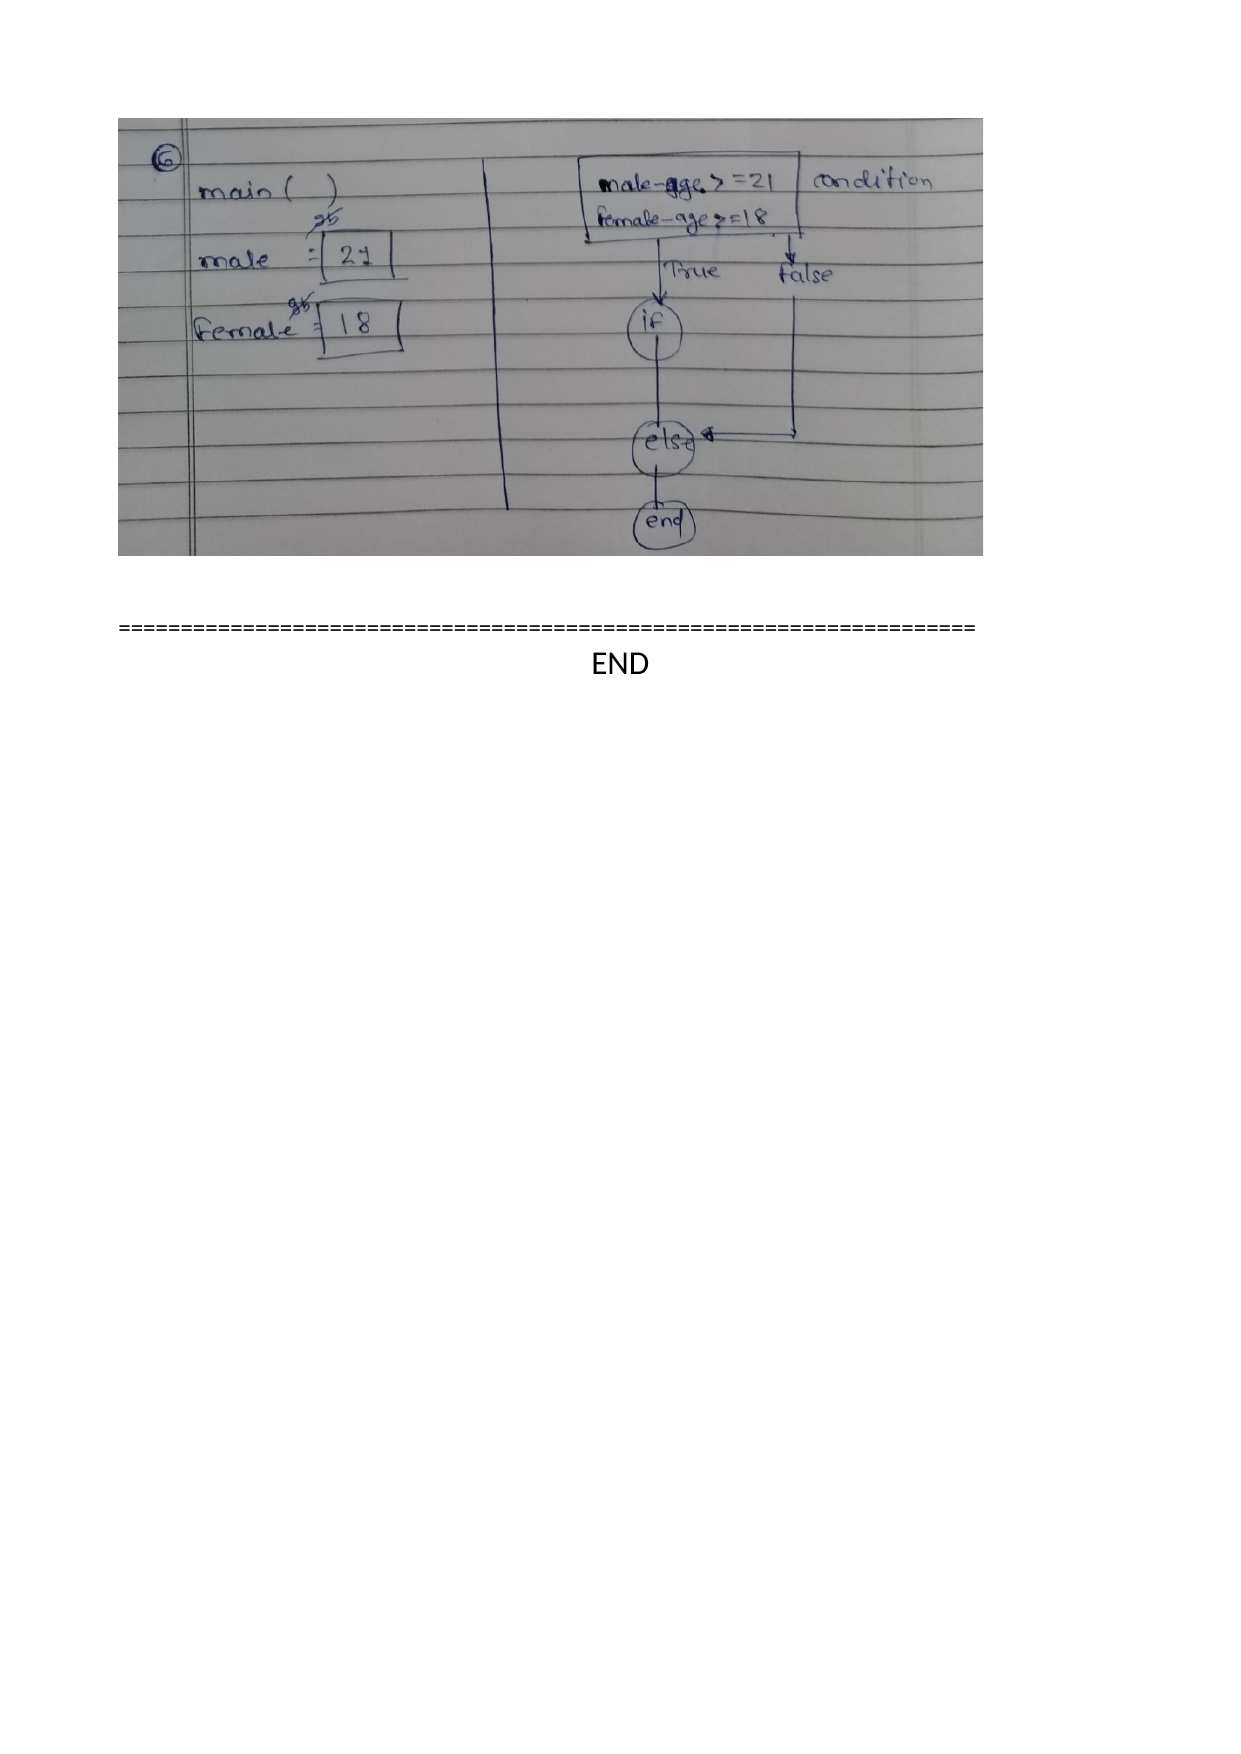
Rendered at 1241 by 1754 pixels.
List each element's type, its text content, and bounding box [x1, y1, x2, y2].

text ===================================================================== [118, 612, 1122, 642]
text END [118, 642, 1122, 683]
